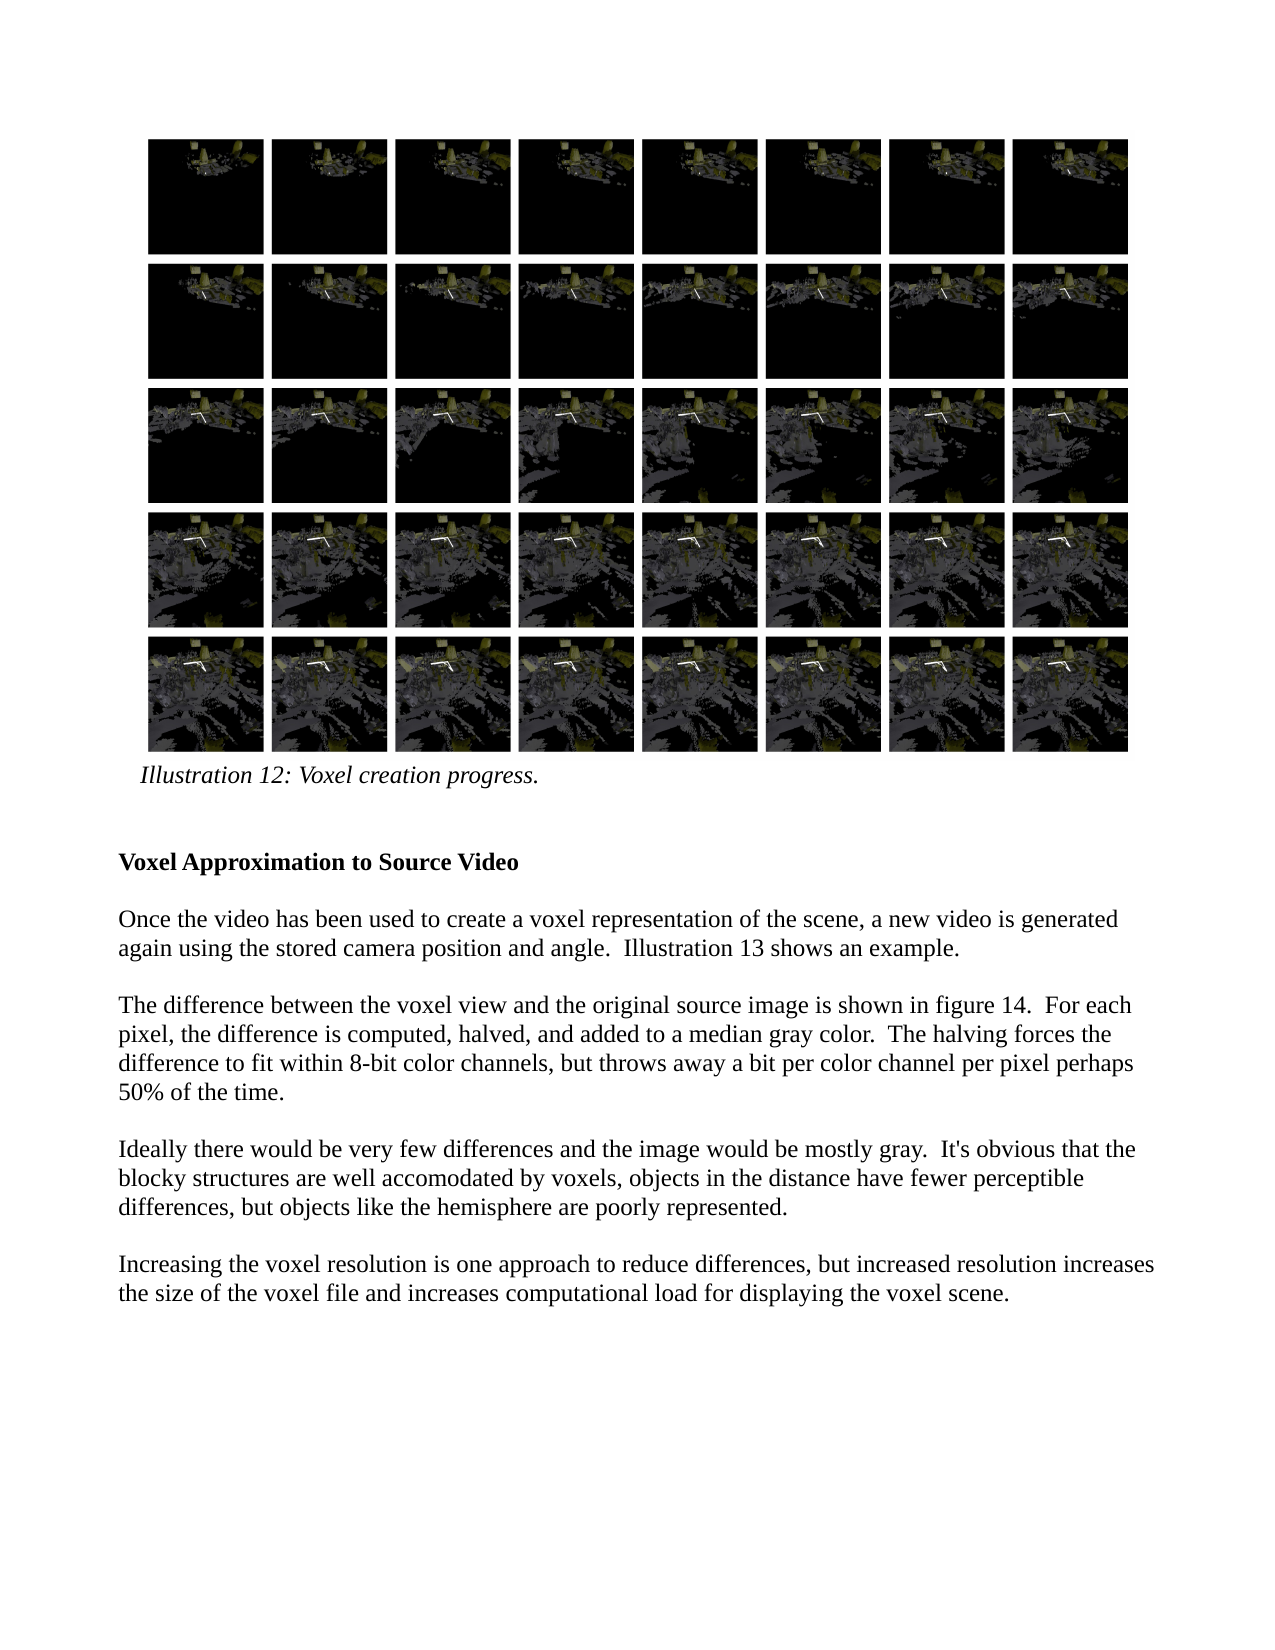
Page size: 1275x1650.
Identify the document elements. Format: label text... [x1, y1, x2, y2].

text Voxel Approximation to Source Video [118, 847, 1157, 876]
text Increasing the voxel resolution is one approach to reduce differences, but increased resolution increases the size of the voxel file and increases computational load for displaying the voxel scene. [118, 1249, 1157, 1307]
text Illustration 12: Voxel creation progress. [140, 761, 1135, 789]
text Ideally there would be very few differences and the image would be mostly gray. It's obvious that the blocky structures are well accomodated by voxels, objects in the distance have fewer perceptible differences, but objects like the hemisphere are poorly represented. [118, 1134, 1157, 1221]
text Once the video has been used to create a voxel representation of the scene, a new video is generated again using the stored camera position and angle. Illustration 13 shows an example. [118, 904, 1157, 962]
text The difference between the voxel view and the original source image is shown in figure 14. For each pixel, the difference is computed, halved, and added to a median gray color. The halving forces the difference to fit within 8-bit color channels, but throws away a bit per color channel per pixel perhaps 50% of the time. [118, 991, 1157, 1106]
